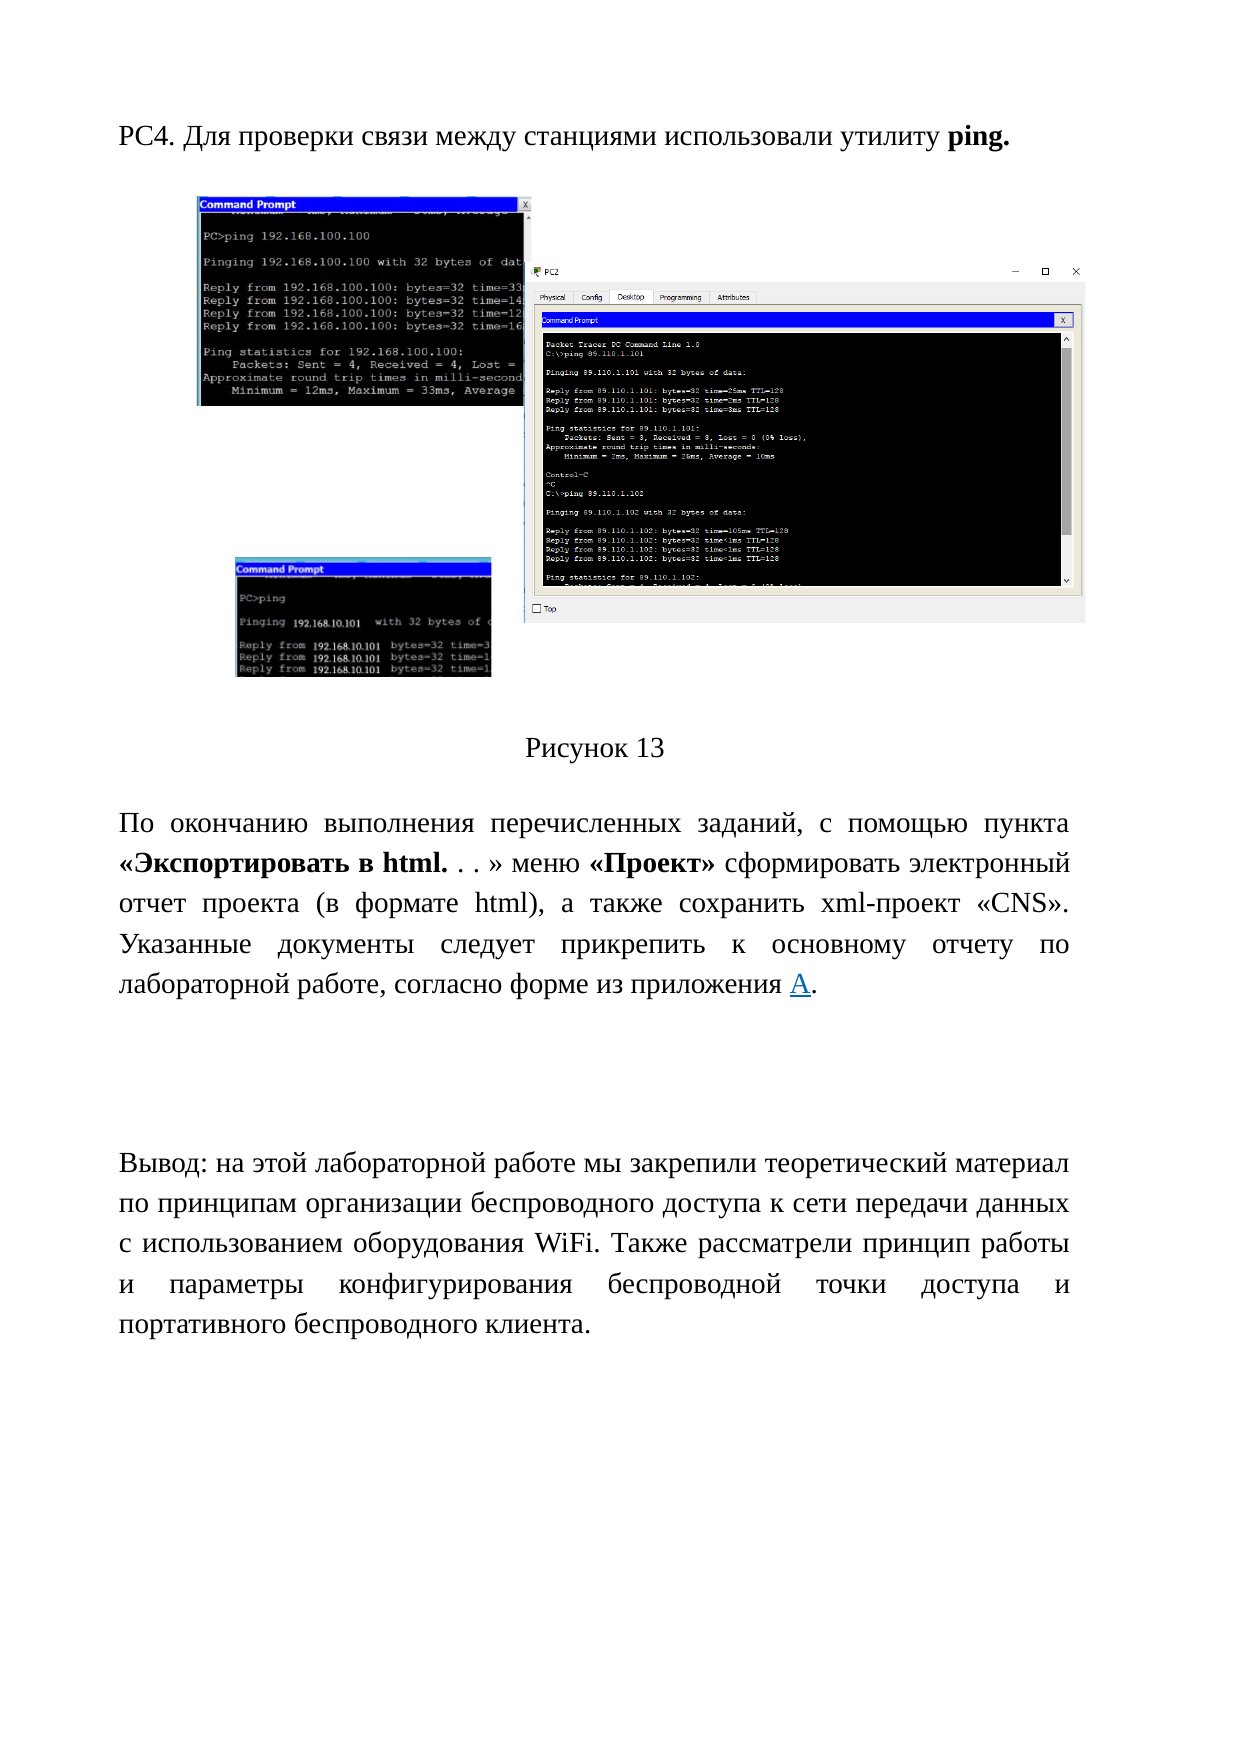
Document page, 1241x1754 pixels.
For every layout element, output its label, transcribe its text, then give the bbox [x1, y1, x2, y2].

list Используя правила статической маршрутизации (команда route), обеспечили связь между беспроводными клиентами Laptop1 - Laptop4 локальной вычислительной сети и удаленными рабочими станциями PC1 – PC4. Для проверки связи между станциями использовали утилиту ping. [118, 118, 1071, 152]
text По окончанию выполнения перечисленных заданий, с помощью пункта «Экспортировать в html. . . » меню «Проект» сформировать электронный отчет проекта (в формате html), а также сохранить xml-проект «CNS». Указанные документы следует прикрепить к основному отчету по лабораторной работе, согласно форме из приложения А. [119, 805, 1071, 999]
text Рисунок 13 [118, 731, 1071, 764]
text Вывод: на этой лабораторной работе мы закрепили теоретический материал по принципам организации беспроводного доступа к сети передачи данных с использованием оборудования WiFi. Также рассматрели принцип работы и параметры конфигурирования беспроводной точки доступа и портативного беспроводного клиента. [119, 1110, 1071, 1339]
